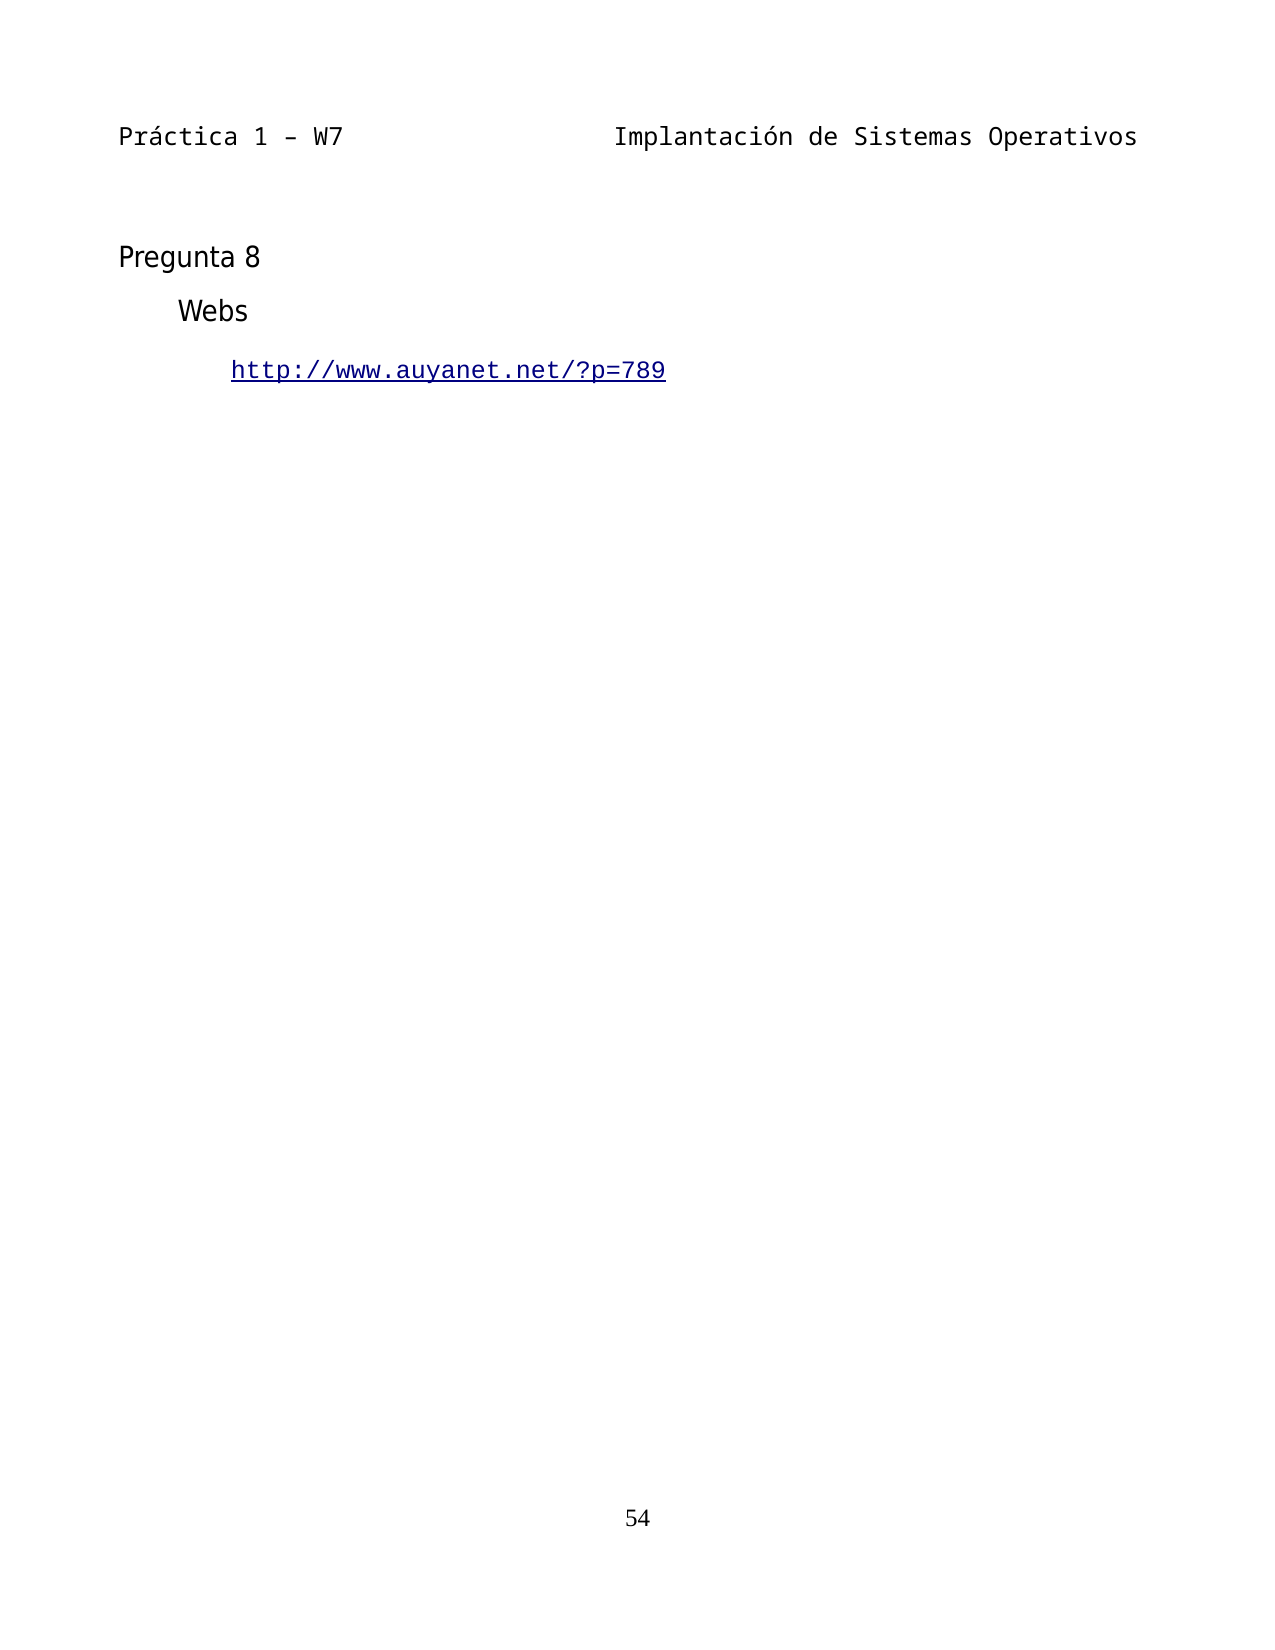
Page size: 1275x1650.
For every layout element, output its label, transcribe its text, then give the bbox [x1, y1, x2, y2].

text Webs [177, 294, 1157, 328]
text Pregunta 8 [118, 241, 1157, 275]
list http://www.auyanet.net/?p=789 [193, 357, 1157, 386]
